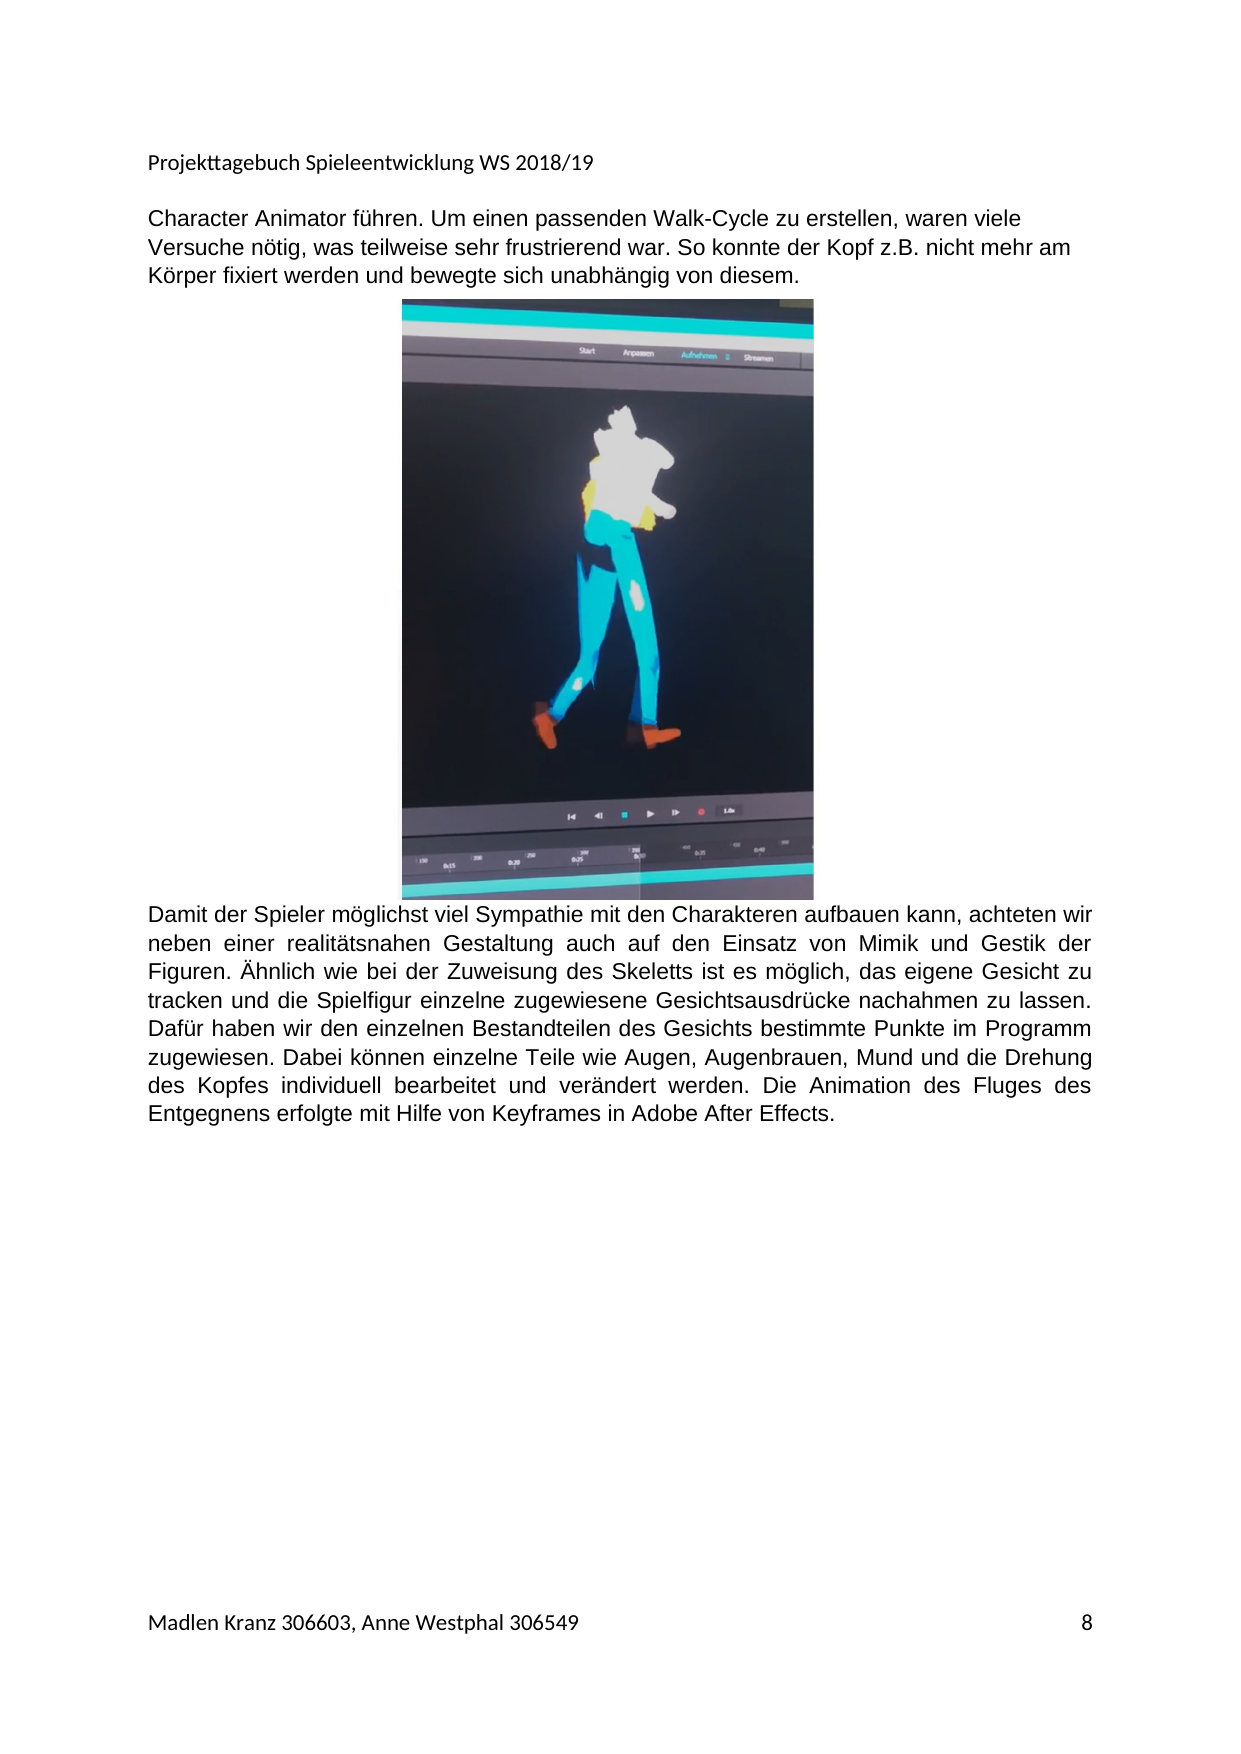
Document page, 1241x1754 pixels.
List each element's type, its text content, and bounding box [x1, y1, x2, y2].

text Damit der Spieler möglichst viel Sympathie mit den Charakteren aufbauen kann, achteten wir neben einer realitätsnahen Gestaltung auch auf den Einsatz von Mimik und Gestik der Figuren. Ähnlich wie bei der Zuweisung des Skeletts ist es möglich, das eigene Gesicht zu tracken und die Spielfigur einzelne zugewiesene Gesichtsausdrücke nachahmen zu lassen. Dafür haben wir den einzelnen Bestandteilen des Gesichts bestimmte Punkte im Programm zugewiesen. Dabei können einzelne Teile wie Augen, Augenbrauen, Mund und die Drehung des Kopfes individuell bearbeitet und verändert werden. Die Animation des Fluges des Entgegnens erfolgte mit Hilfe von Keyframes in Adobe After Effects. [148, 307, 1093, 1127]
picture [397, 299, 820, 900]
text Character Animator führen. Um einen passenden Walk-Cycle zu erstellen, waren viele Versuche nötig, was teilweise sehr frustrierend war. So konnte der Kopf z.B. nicht mehr am Körper fixiert werden und bewegte sich unabhängig von diesem. [148, 205, 1093, 288]
